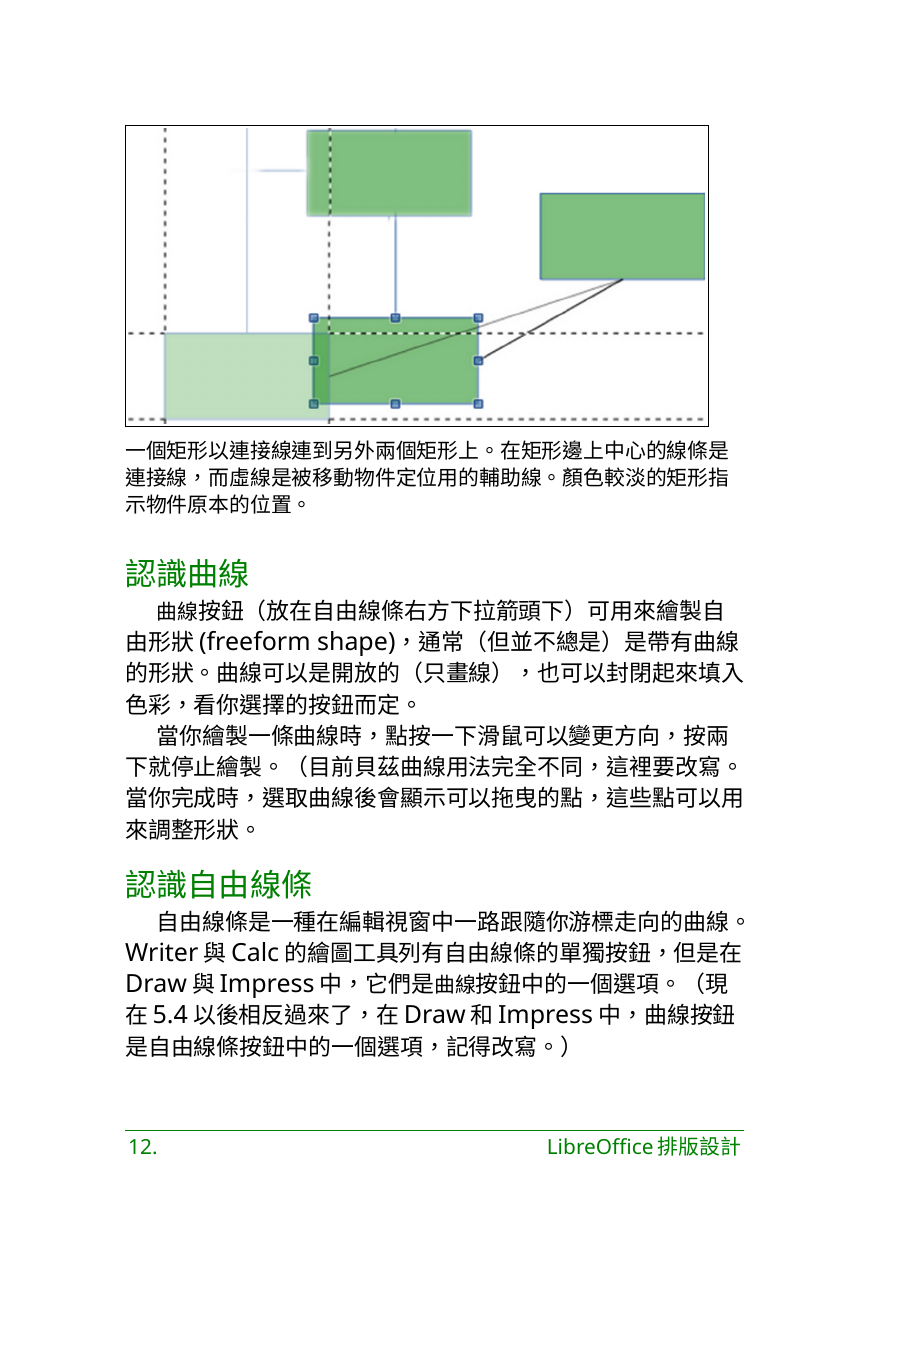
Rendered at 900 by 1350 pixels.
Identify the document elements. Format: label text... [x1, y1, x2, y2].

table_header [125, 125, 744, 429]
subtitle 認識自由線條 [125, 860, 744, 905]
text 當你繪製一條曲線時，點按一下滑鼠可以變更方向，按兩下就停止繪製。（目前貝茲曲線用法完全不同，這裡要改寫。當你完成時，選取曲線後會顯示可以拖曳的點，這些點可以用來調整形狀。 [125, 719, 744, 844]
text 曲線按鈕（放在自由線條右方下拉箭頭下）可用來繪製自由形狀 (freeform shape)，通常（但並不總是）是帶有曲線的形狀。曲線可以是開放的（只畫線），也可以封閉起來填入色彩，看你選擇的按鈕而定。 [125, 594, 744, 719]
text 自由線條是一種在編輯視窗中一路跟隨你游標走向的曲線。Writer與Calc的繪圖工具列有自由線條的單獨按鈕，但是在Draw與Impress中，它們是曲線按鈕中的一個選項。（現在5.4以後相反過來了，在Draw和Impress中，曲線按鈕是自由線條按鈕中的一個選項，記得改寫。） [125, 905, 744, 1061]
picture [128, 128, 706, 424]
table_cell 一個矩形以連接線連到另外兩個矩形上。在矩形邊上中心的線條是連接線，而虛線是被移動物件定位用的輔助線。顏色較淡的矩形指示物件原本的位置。 [125, 429, 744, 518]
subtitle 認識曲線 [125, 549, 744, 594]
